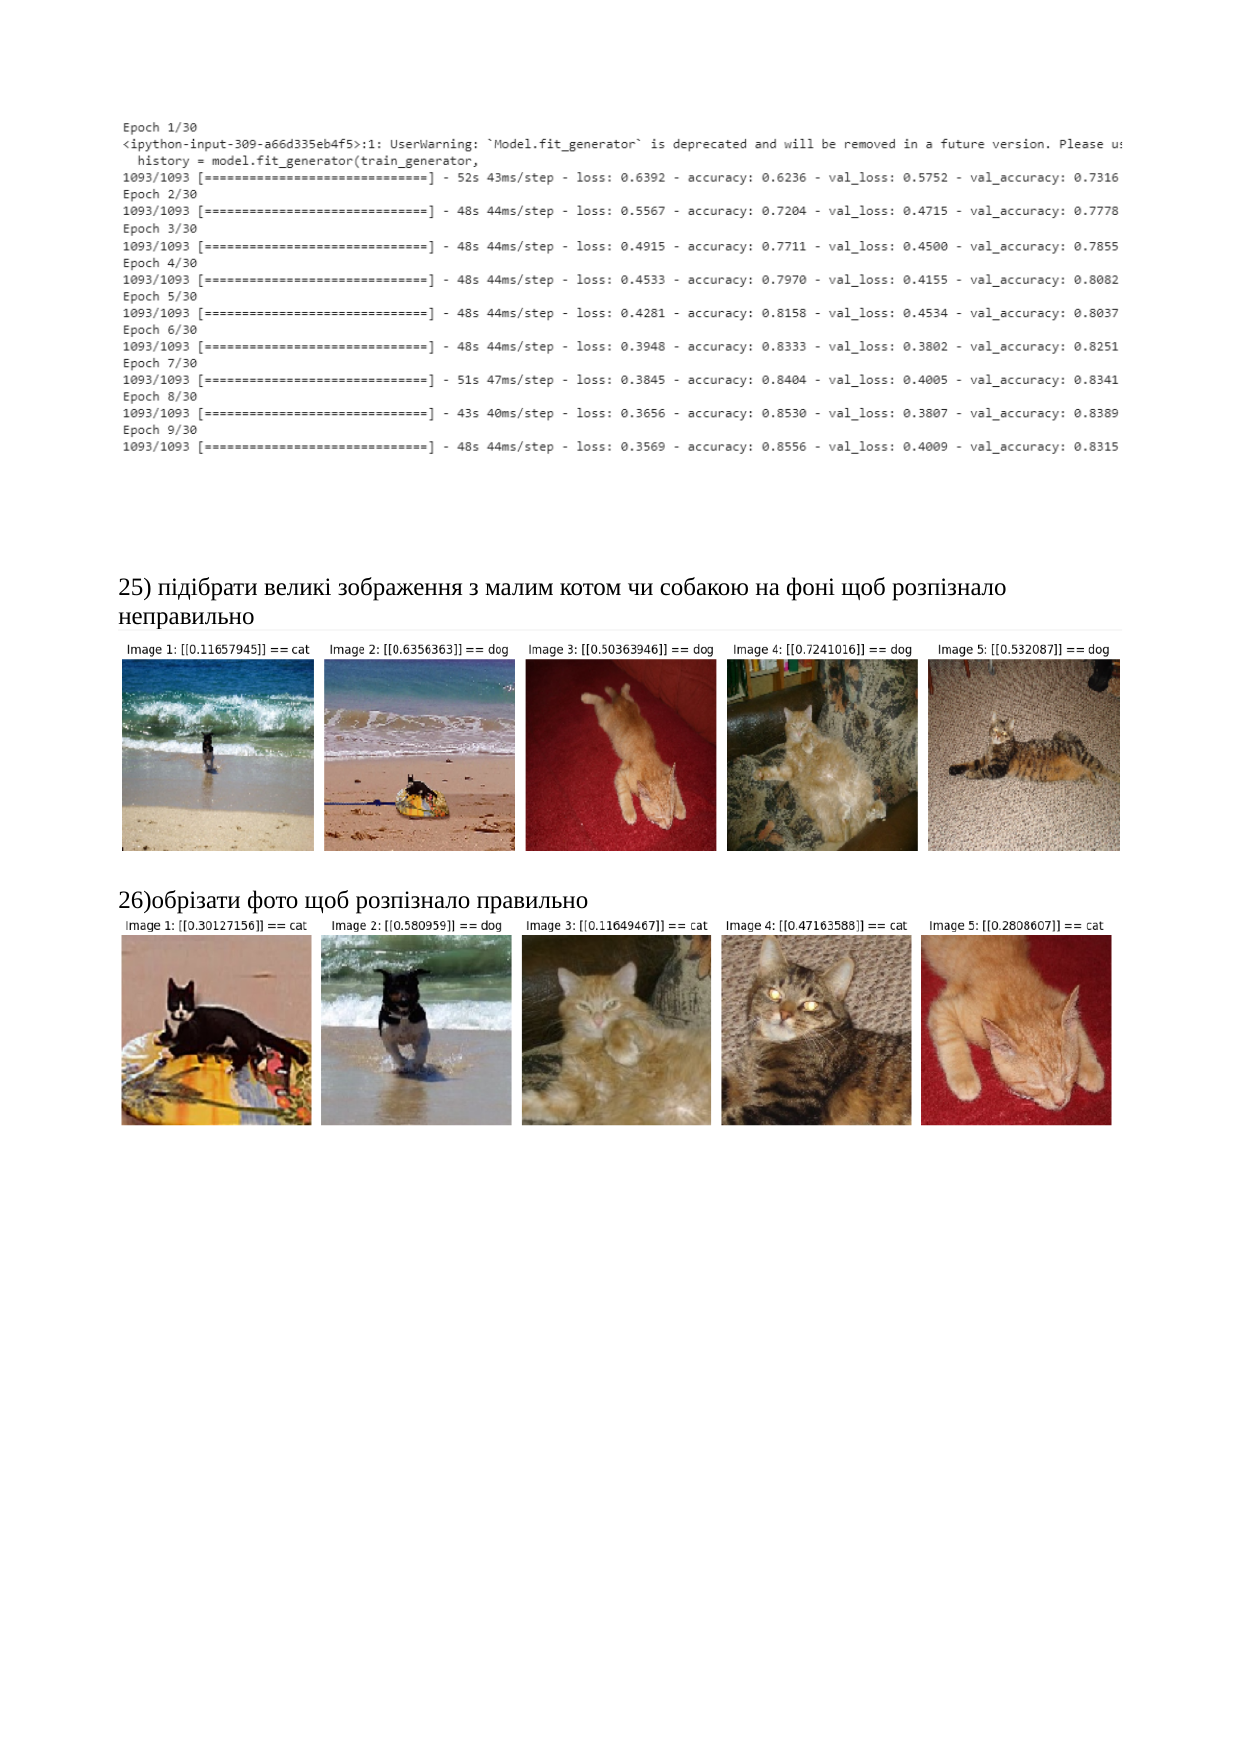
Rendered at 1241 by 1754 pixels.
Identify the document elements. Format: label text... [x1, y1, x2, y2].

picture [118, 118, 1123, 458]
picture [118, 629, 1123, 857]
text 26)обрізати фото щоб розпізнало правильно [118, 886, 1122, 914]
picture [118, 914, 1123, 1134]
text 25) підібрати великі зображення з малим котом чи собакою на фоні щоб розпізнало неправильно [118, 572, 1122, 629]
